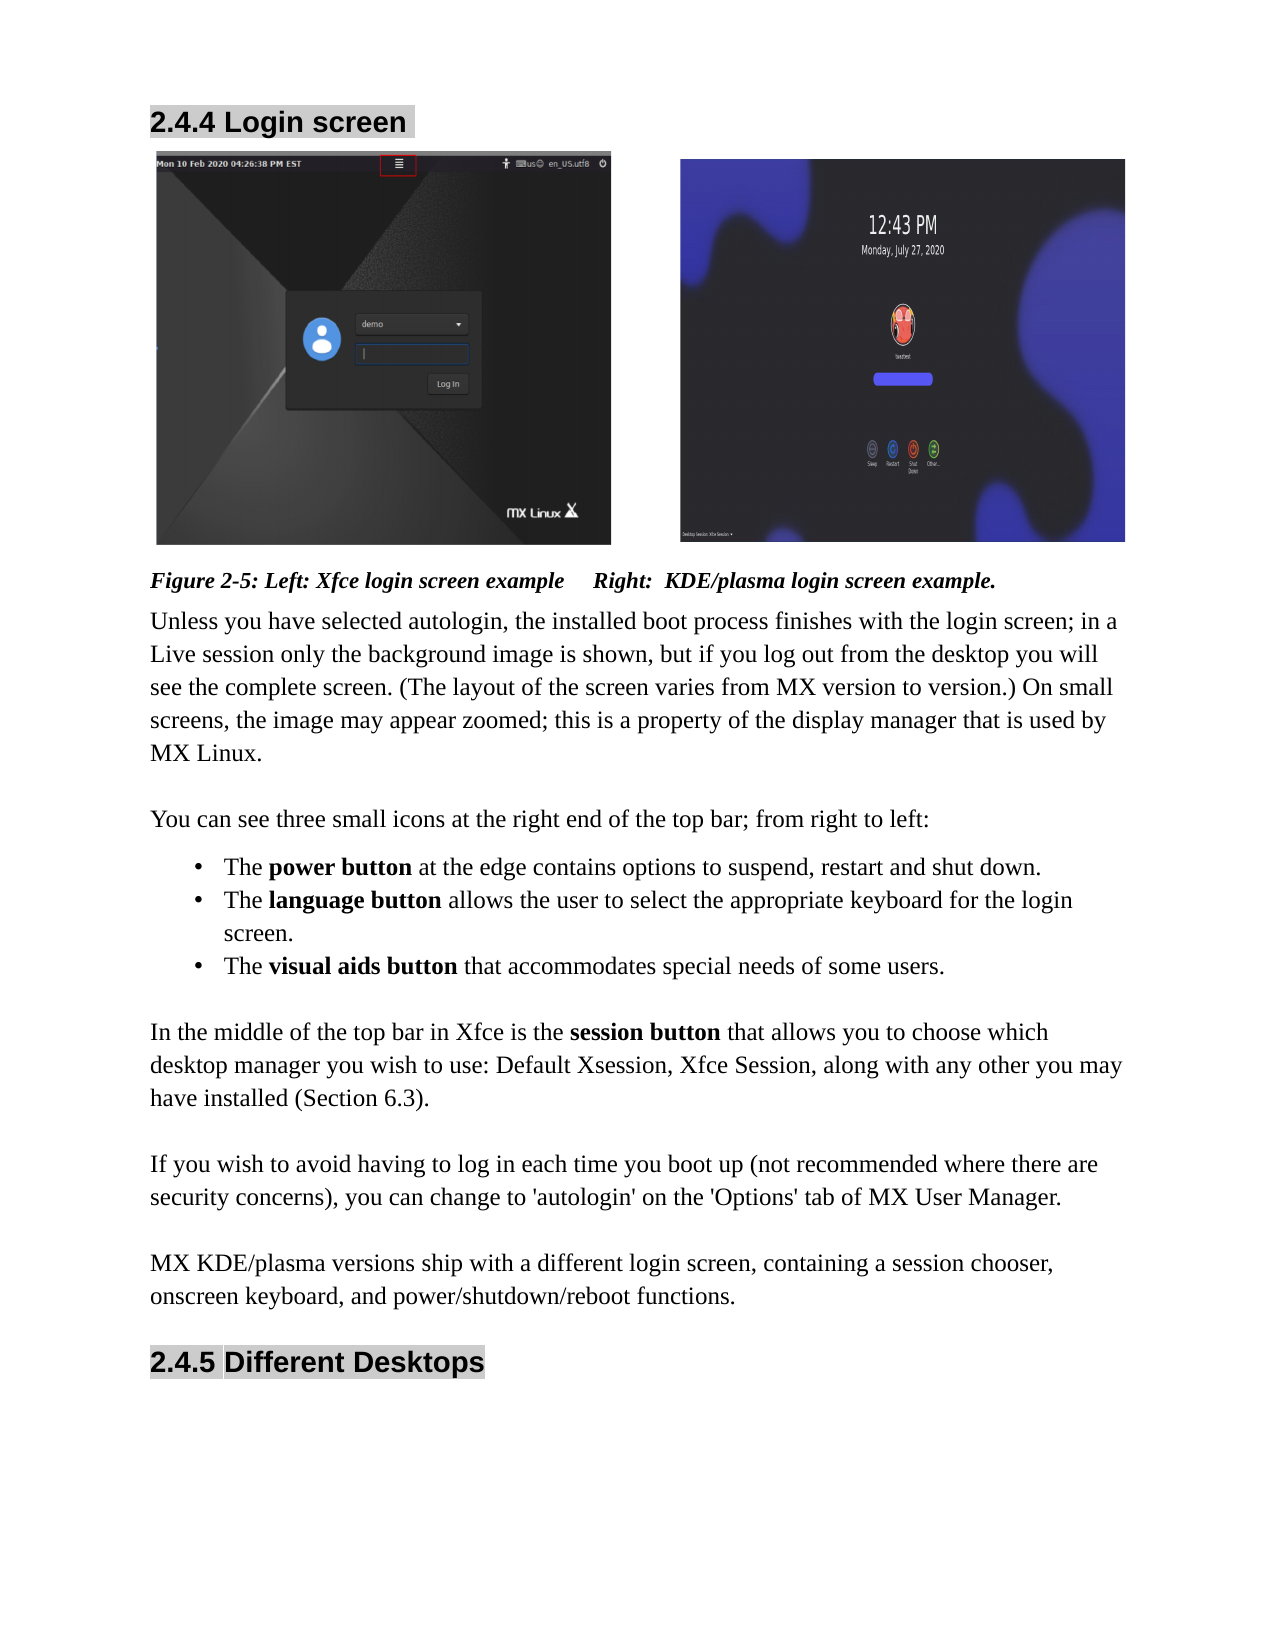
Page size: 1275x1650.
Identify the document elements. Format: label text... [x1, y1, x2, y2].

text Figure 2-5: Left: Xfce login screen example Right: KDE/plasma login screen example. [150, 567, 1125, 593]
subtitle 2.4.4 Login screen [415, 105, 1125, 138]
text You can see three small icons at the right end of the top bar; from right to left: [150, 804, 1125, 833]
list The language button allows the user to select the appropriate keyboard for the login screen. [194, 885, 1125, 947]
picture [680, 159, 1125, 542]
text Unless you have selected autologin, the installed boot process finishes with the login screen; in a Live session only the background image is shown, but if you log out from the desktop you will see the complete screen. (The layout of the screen varies from MX version to version.) On small screens, the image may appear zoomed; this is a property of the display manager that is used by MX Linux. [150, 606, 1125, 767]
list The power button at the edge contains options to suspend, restart and shut down. [194, 852, 1125, 881]
picture [156, 151, 612, 545]
text If you wish to avoid having to log in each time you boot up (not recommended where there are security concerns), you can change to 'autologin' on the 'Options' tab of MX User Manager. [150, 1149, 1125, 1211]
text MX KDE/plasma versions ship with a different login screen, containing a session chooser, onscreen keyboard, and power/shutdown/reboot functions. [150, 1248, 1125, 1310]
subtitle 2.4.5 Different Desktops [485, 1345, 1125, 1379]
list The visual aids button that accommodates special needs of some users. [194, 951, 1125, 979]
text In the middle of the top bar in Xfce is the session button that allows you to choose which desktop manager you wish to use: Default Xsession, Xfce Session, along with any other you may have installed (Section 6.3). [150, 1017, 1125, 1112]
